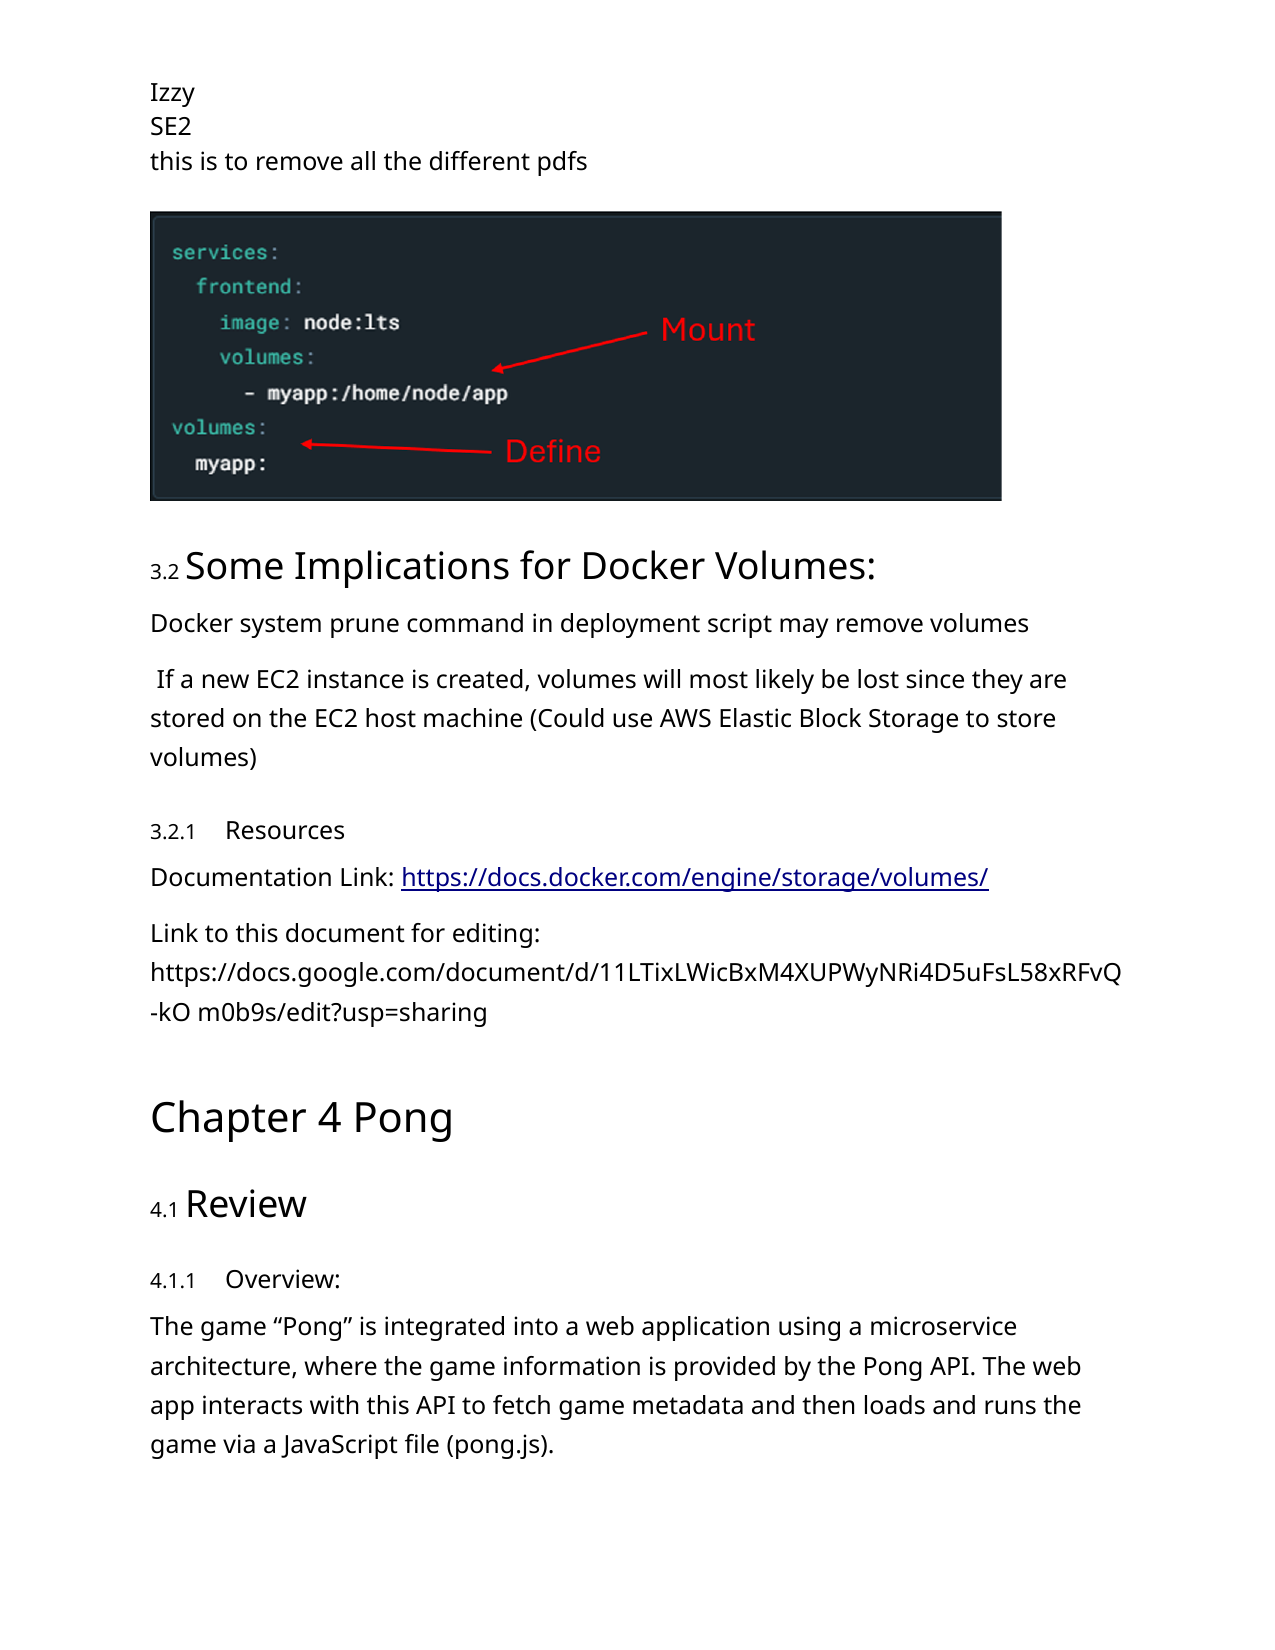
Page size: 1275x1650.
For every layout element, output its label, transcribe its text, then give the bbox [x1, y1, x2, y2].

text Docker system prune command in deployment script may remove volumes [150, 606, 1125, 640]
text Documentation Link: https://docs.docker.com/engine/storage/volumes/ [150, 860, 1125, 894]
subtitle Pong [150, 1088, 1125, 1144]
subtitle Resources [150, 813, 1125, 847]
subtitle Review [150, 1178, 1125, 1229]
text Link to this document for editing: https://docs.google.com/document/d/11LTixLWicBxM4XUPWyNRi4D5uFsL58xRFvQ-kO m0b9s/edit?usp=sharing [150, 916, 1125, 1028]
text The game “Pong” is integrated into a web application using a microservice architecture, where the game information is provided by the Pong API. The web app interacts with this API to fetch game metadata and then loads and runs the game via a JavaScript file (pong.js). [150, 1309, 1125, 1461]
text If a new EC2 instance is created, volumes will most likely be lost since they are stored on the EC2 host machine (Could use AWS Elastic Block Storage to store volumes) [150, 662, 1125, 774]
subtitle Some Implications for Docker Volumes: [150, 539, 1125, 590]
subtitle Overview: [150, 1261, 1125, 1296]
